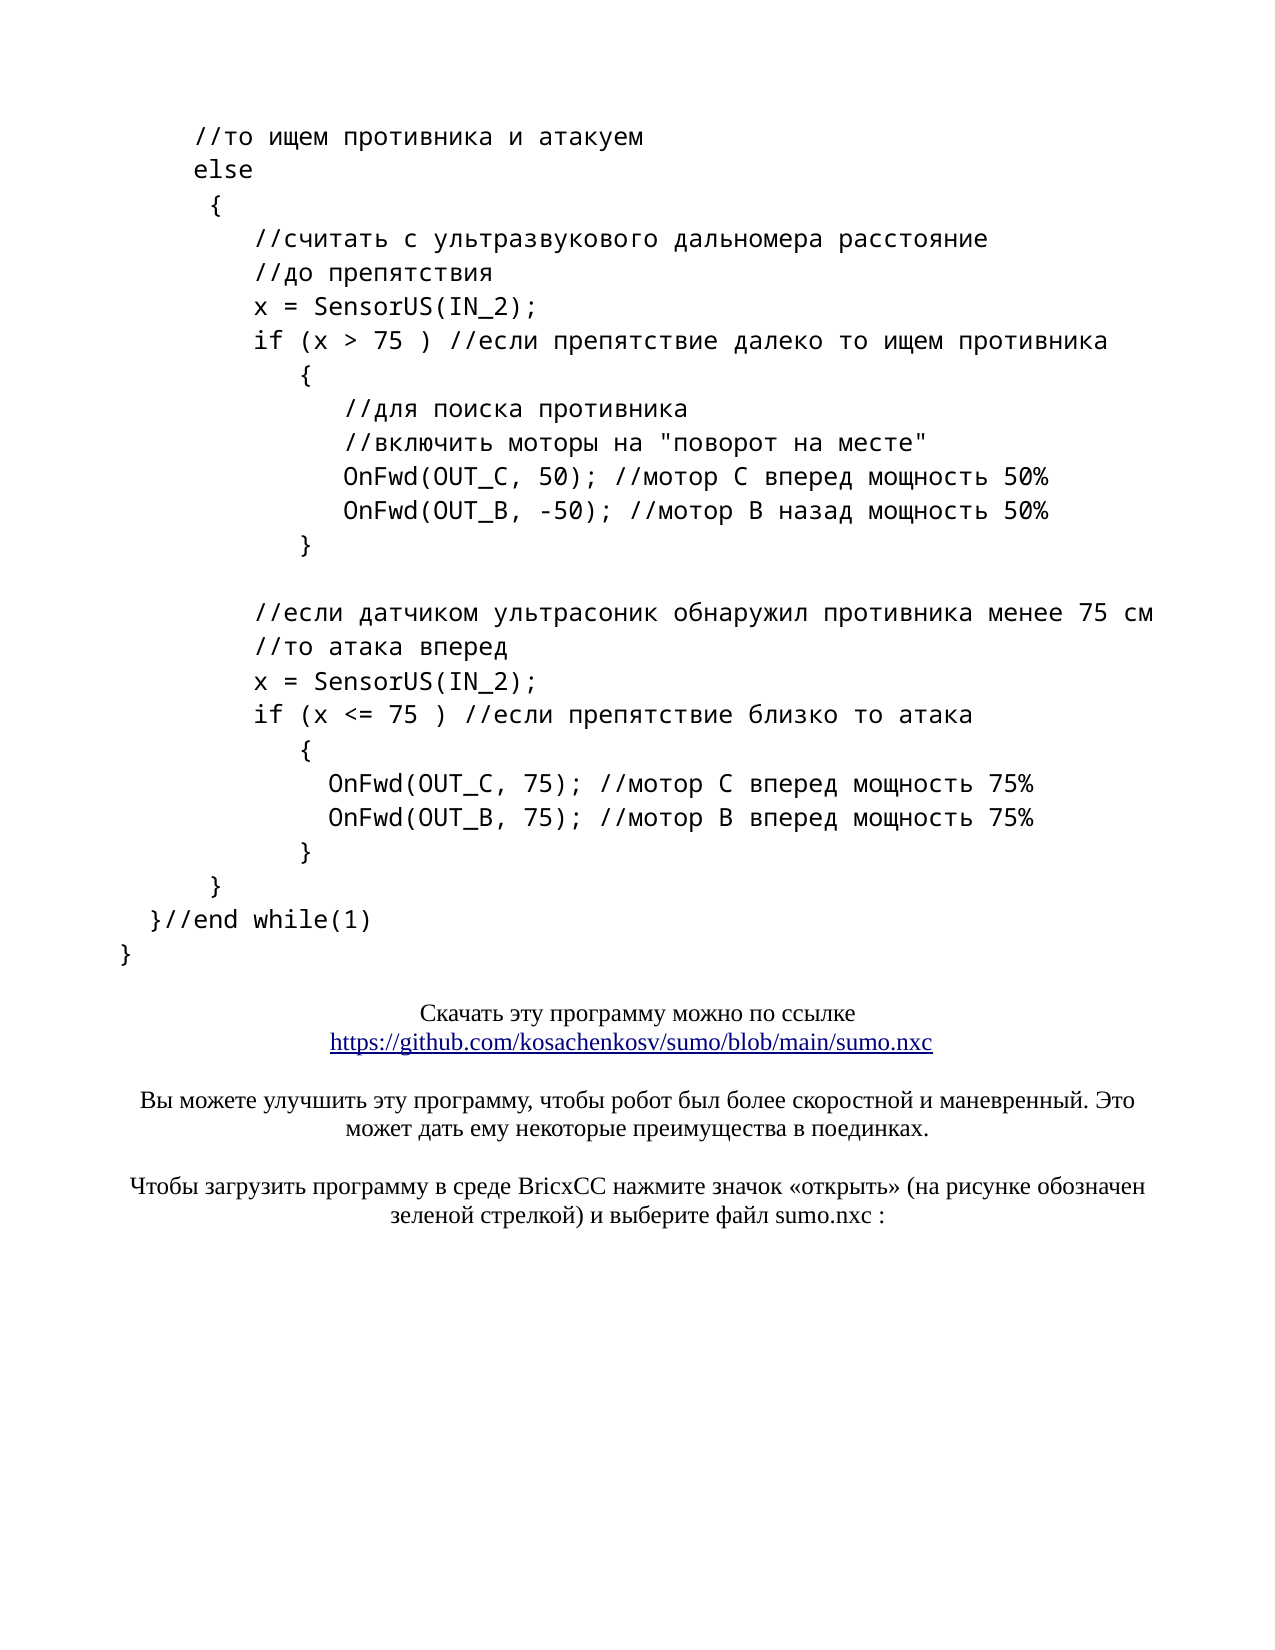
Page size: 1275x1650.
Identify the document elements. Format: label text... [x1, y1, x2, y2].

text x = SensorUS(IN_2); [118, 663, 1157, 697]
text } [118, 527, 1157, 561]
text //до препятствия [118, 254, 1157, 288]
text //для поиска противника [118, 391, 1157, 425]
text if (x <= 75 ) //если препятствие близко то атака [118, 697, 1157, 731]
text OnFwd(OUT_B, 75); //мотор B вперед мощность 75% [118, 799, 1157, 833]
text { [118, 731, 1157, 765]
text //включить моторы на "поворот на месте" [118, 425, 1157, 459]
text if (x > 75 ) //если препятствие далеко то ищем противника [118, 322, 1157, 357]
text OnFwd(OUT_C, 75); //мотор C вперед мощность 75% [118, 765, 1157, 799]
text Вы можете улучшить эту программу, чтобы робот был более скоростной и маневренный. Это может дать ему некоторые преимущества в поединках. [118, 1085, 1157, 1142]
text //считать с ультразвукового дальномера расстояние [118, 220, 1157, 254]
text } [118, 833, 1157, 867]
text Скачать эту программу можно по ссылке https://github.com/kosachenkosv/sumo/blob/main/sumo.nxc [118, 998, 1157, 1056]
text OnFwd(OUT_B, -50); //мотор B назад мощность 50% [118, 493, 1157, 527]
text //если датчиком ультрасоник обнаружил противника менее 75 см [118, 595, 1157, 629]
text x = SensorUS(IN_2); [118, 288, 1157, 322]
text //то атака вперед [118, 629, 1157, 663]
text } [118, 936, 1157, 970]
text } [118, 867, 1157, 902]
text Чтобы загрузить программу в среде BricxCC нажмите значок «открыть» (на рисунке обозначен зеленой стрелкой) и выберите файл sumo.nxc : [118, 1171, 1157, 1228]
text { [118, 186, 1157, 220]
text //то ищем противника и атакуем [118, 118, 1157, 152]
text else [118, 152, 1157, 186]
text OnFwd(OUT_C, 50); //мотор C вперед мощность 50% [118, 459, 1157, 493]
text { [118, 357, 1157, 391]
text }//end while(1) [118, 902, 1157, 936]
